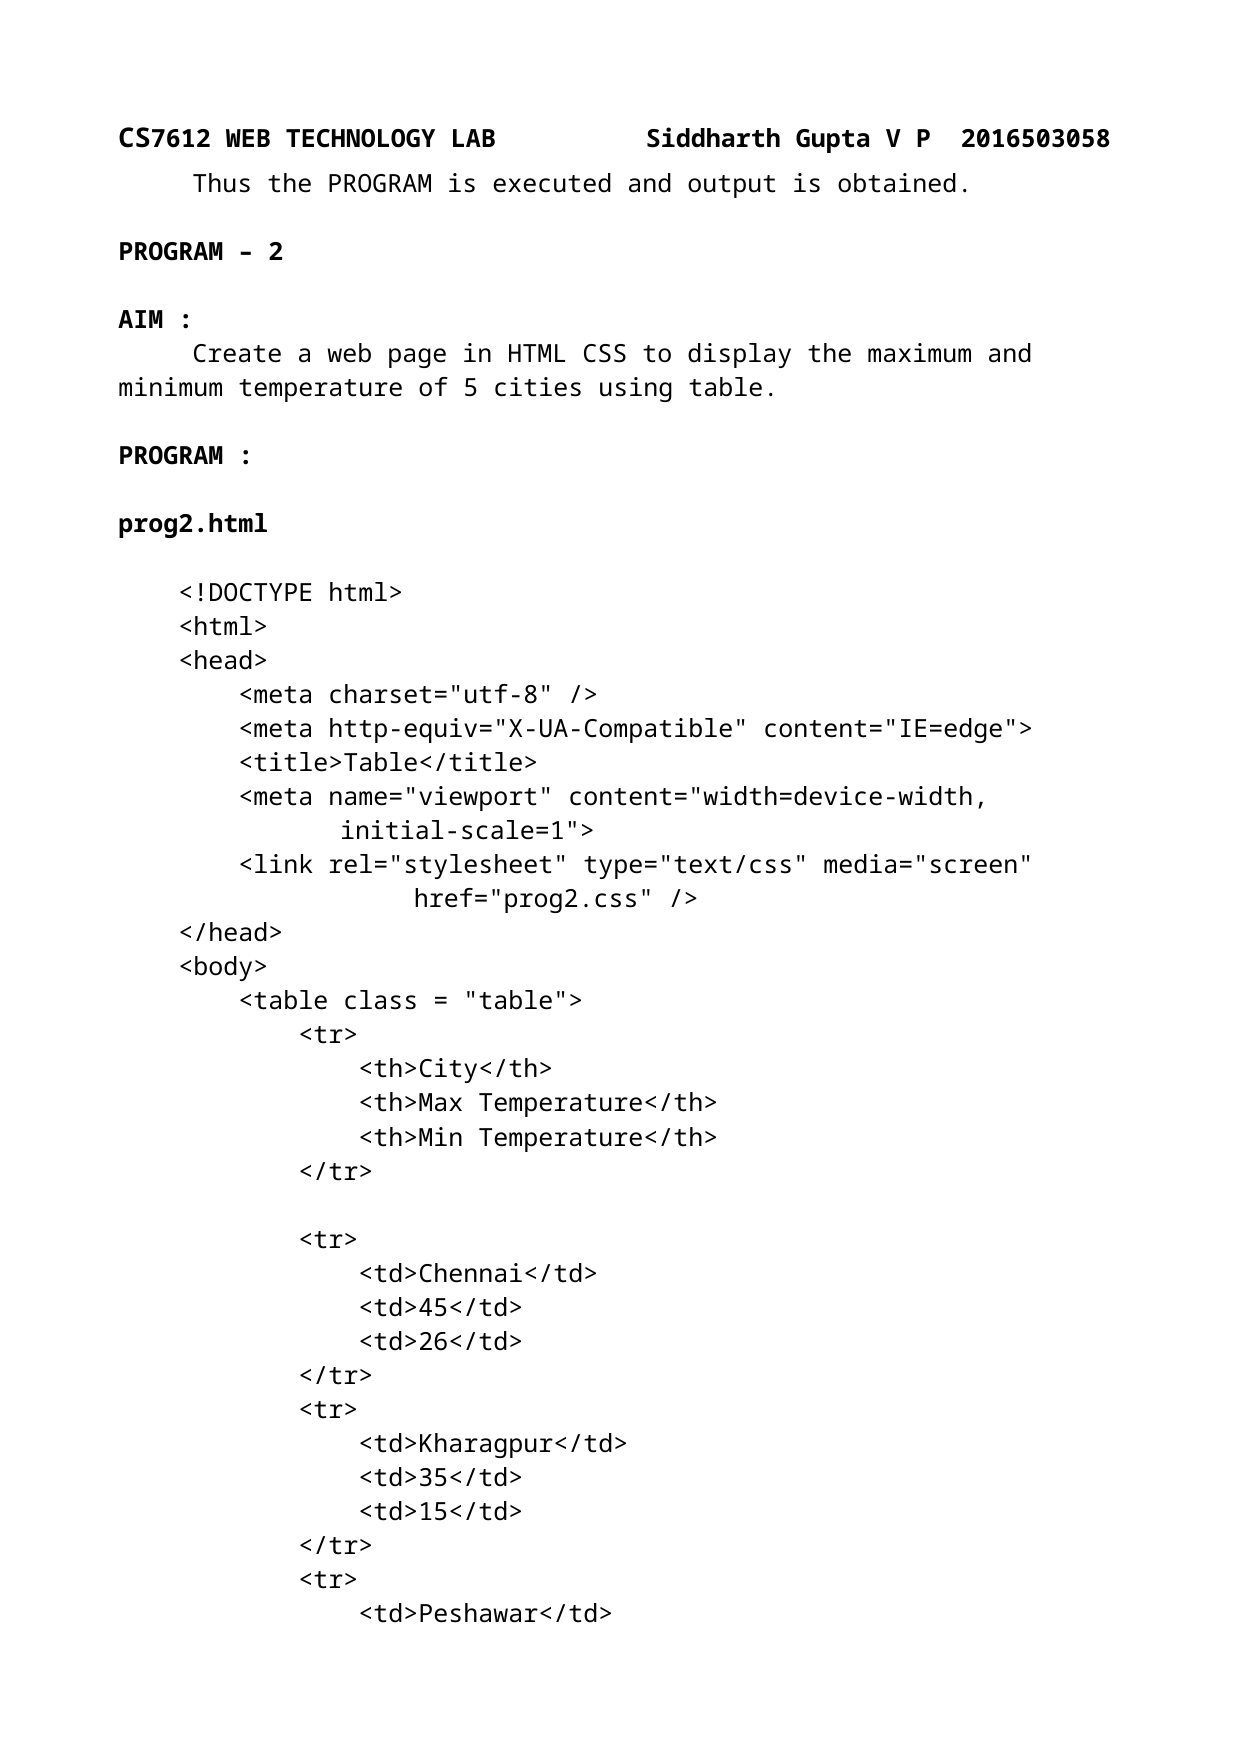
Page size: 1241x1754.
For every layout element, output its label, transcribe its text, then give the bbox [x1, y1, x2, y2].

text <meta http-equiv="X-UA-Compatible" content="IE=edge"> [118, 710, 1122, 744]
text <td>Chennai</td> [118, 1255, 1122, 1289]
text <tr> [118, 1017, 1122, 1051]
text PROGRAM : [118, 438, 1122, 472]
text Create a web page in HTML CSS to display the maximum and minimum temperature of 5 cities using table. [118, 336, 1122, 404]
text <tr> [118, 1562, 1122, 1596]
text </head> [118, 915, 1122, 949]
text <td>35</td> [118, 1460, 1122, 1494]
text <link rel="stylesheet" type="text/css" media="screen" href="prog2.css" /> [118, 847, 1122, 915]
text <!DOCTYPE html> [118, 574, 1122, 608]
text Thus the PROGRAM is executed and output is obtained. [118, 165, 1122, 199]
text <table class = "table"> [118, 983, 1122, 1017]
text <th>City</th> [118, 1051, 1122, 1085]
text <td>15</td> [118, 1494, 1122, 1528]
text <tr> [118, 1221, 1122, 1255]
text <meta name="viewport" content="width=device-width, initial-scale=1"> [118, 778, 1122, 847]
text <meta charset="utf-8" /> [118, 676, 1122, 710]
text <tr> [118, 1392, 1122, 1426]
text AIM : [118, 302, 1122, 336]
text </tr> [118, 1358, 1122, 1392]
text <title>Table</title> [118, 744, 1122, 778]
text prog2.html [118, 506, 1122, 540]
text <td>26</td> [118, 1323, 1122, 1358]
text </tr> [118, 1153, 1122, 1187]
text <head> [118, 642, 1122, 676]
text <html> [118, 608, 1122, 642]
text <td>45</td> [118, 1289, 1122, 1323]
text <th>Min Temperature</th> [118, 1119, 1122, 1153]
text <td>Kharagpur</td> [118, 1426, 1122, 1460]
text </tr> [118, 1528, 1122, 1562]
text <body> [118, 949, 1122, 983]
text <td>Peshawar</td> [118, 1596, 1122, 1630]
text <th>Max Temperature</th> [118, 1085, 1122, 1119]
text PROGRAM – 2 [118, 233, 1122, 268]
